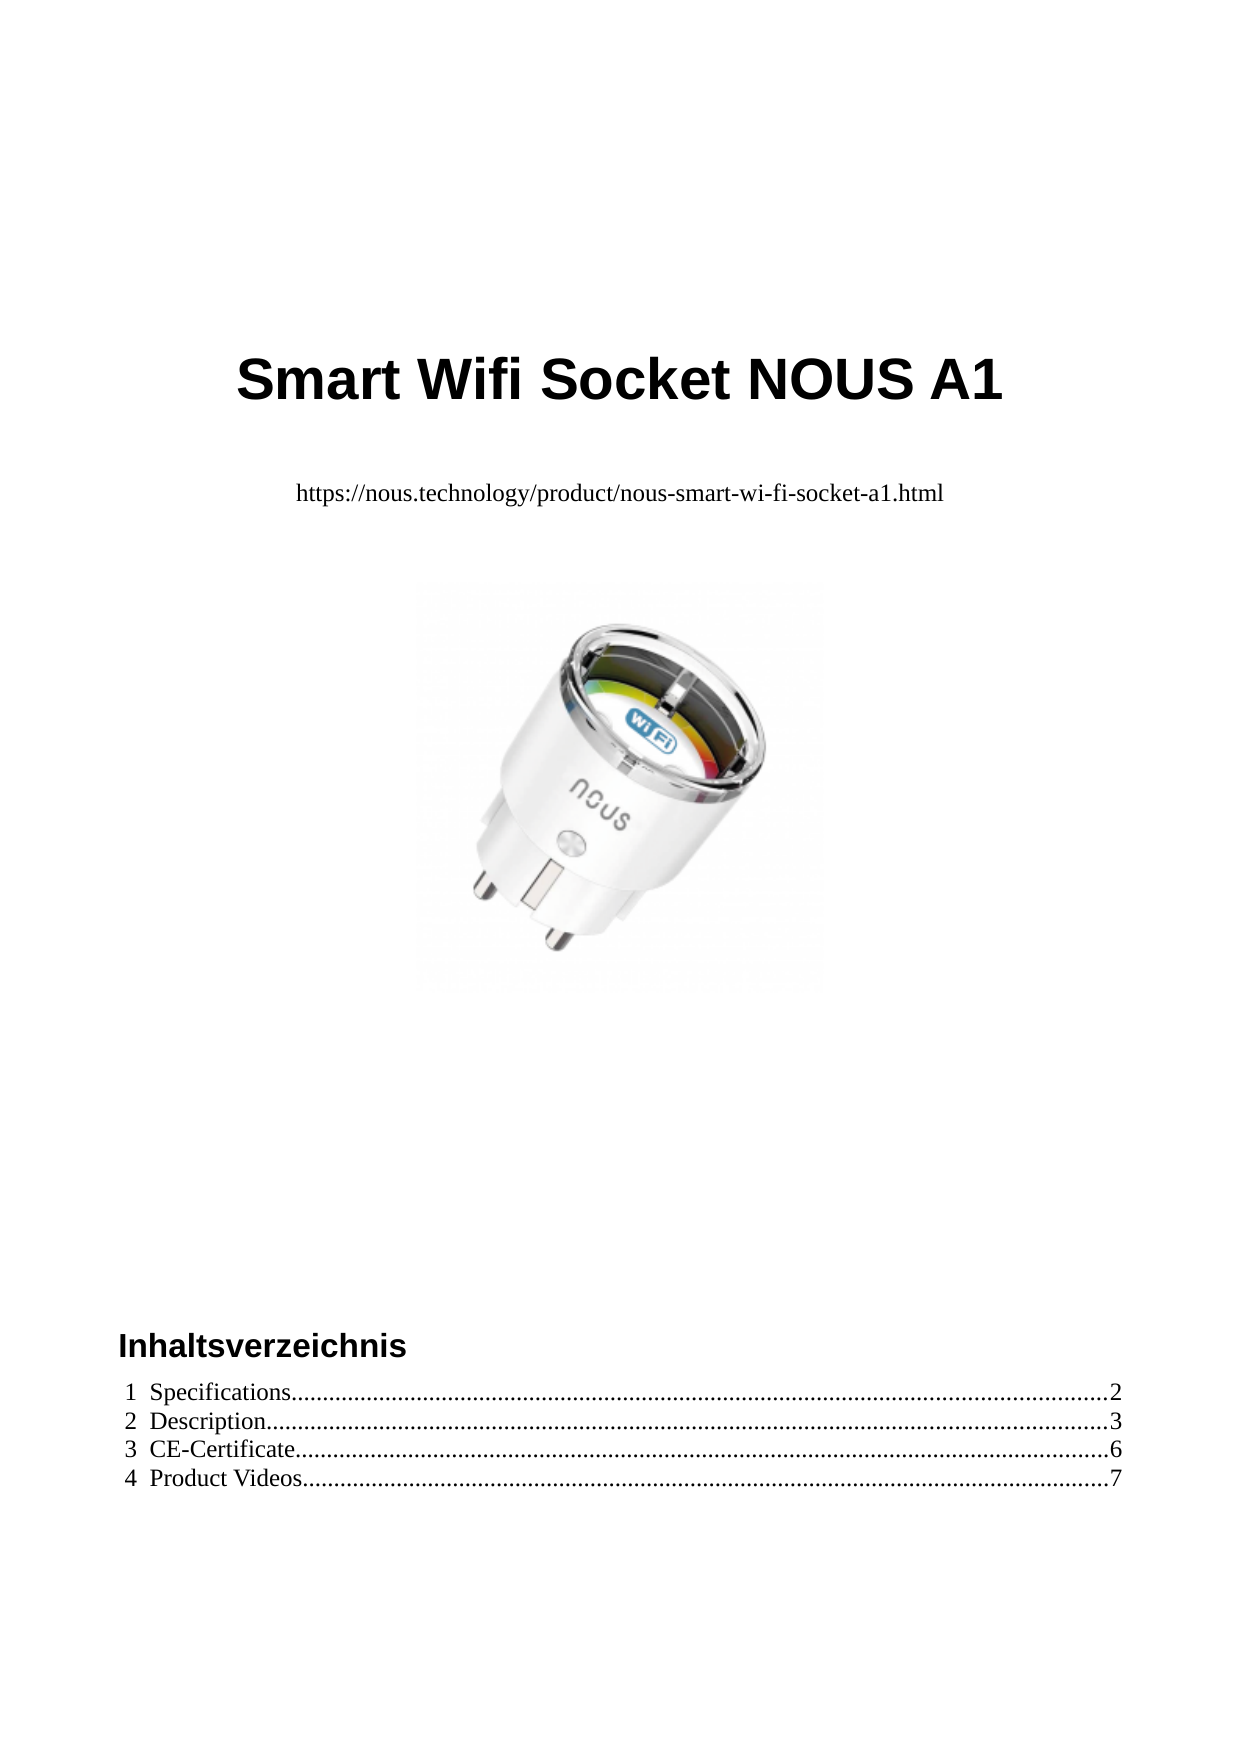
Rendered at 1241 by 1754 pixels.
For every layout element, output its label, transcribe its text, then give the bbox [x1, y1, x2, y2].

text 4 Product Videos 7 [118, 1463, 1122, 1492]
subtitle Inhaltsverzeichnis [118, 1326, 1122, 1364]
picture [416, 563, 824, 1014]
title Smart Wifi Socket NOUS A1 [118, 344, 1122, 411]
text 2 Description 3 [118, 1406, 1122, 1434]
text 1 Specifications 2 [118, 1377, 1122, 1406]
text https://nous.technology/product/nous-smart-wi-fi-socket-a1.html [118, 478, 1122, 506]
text 3 CE-Certificate 6 [118, 1434, 1122, 1463]
